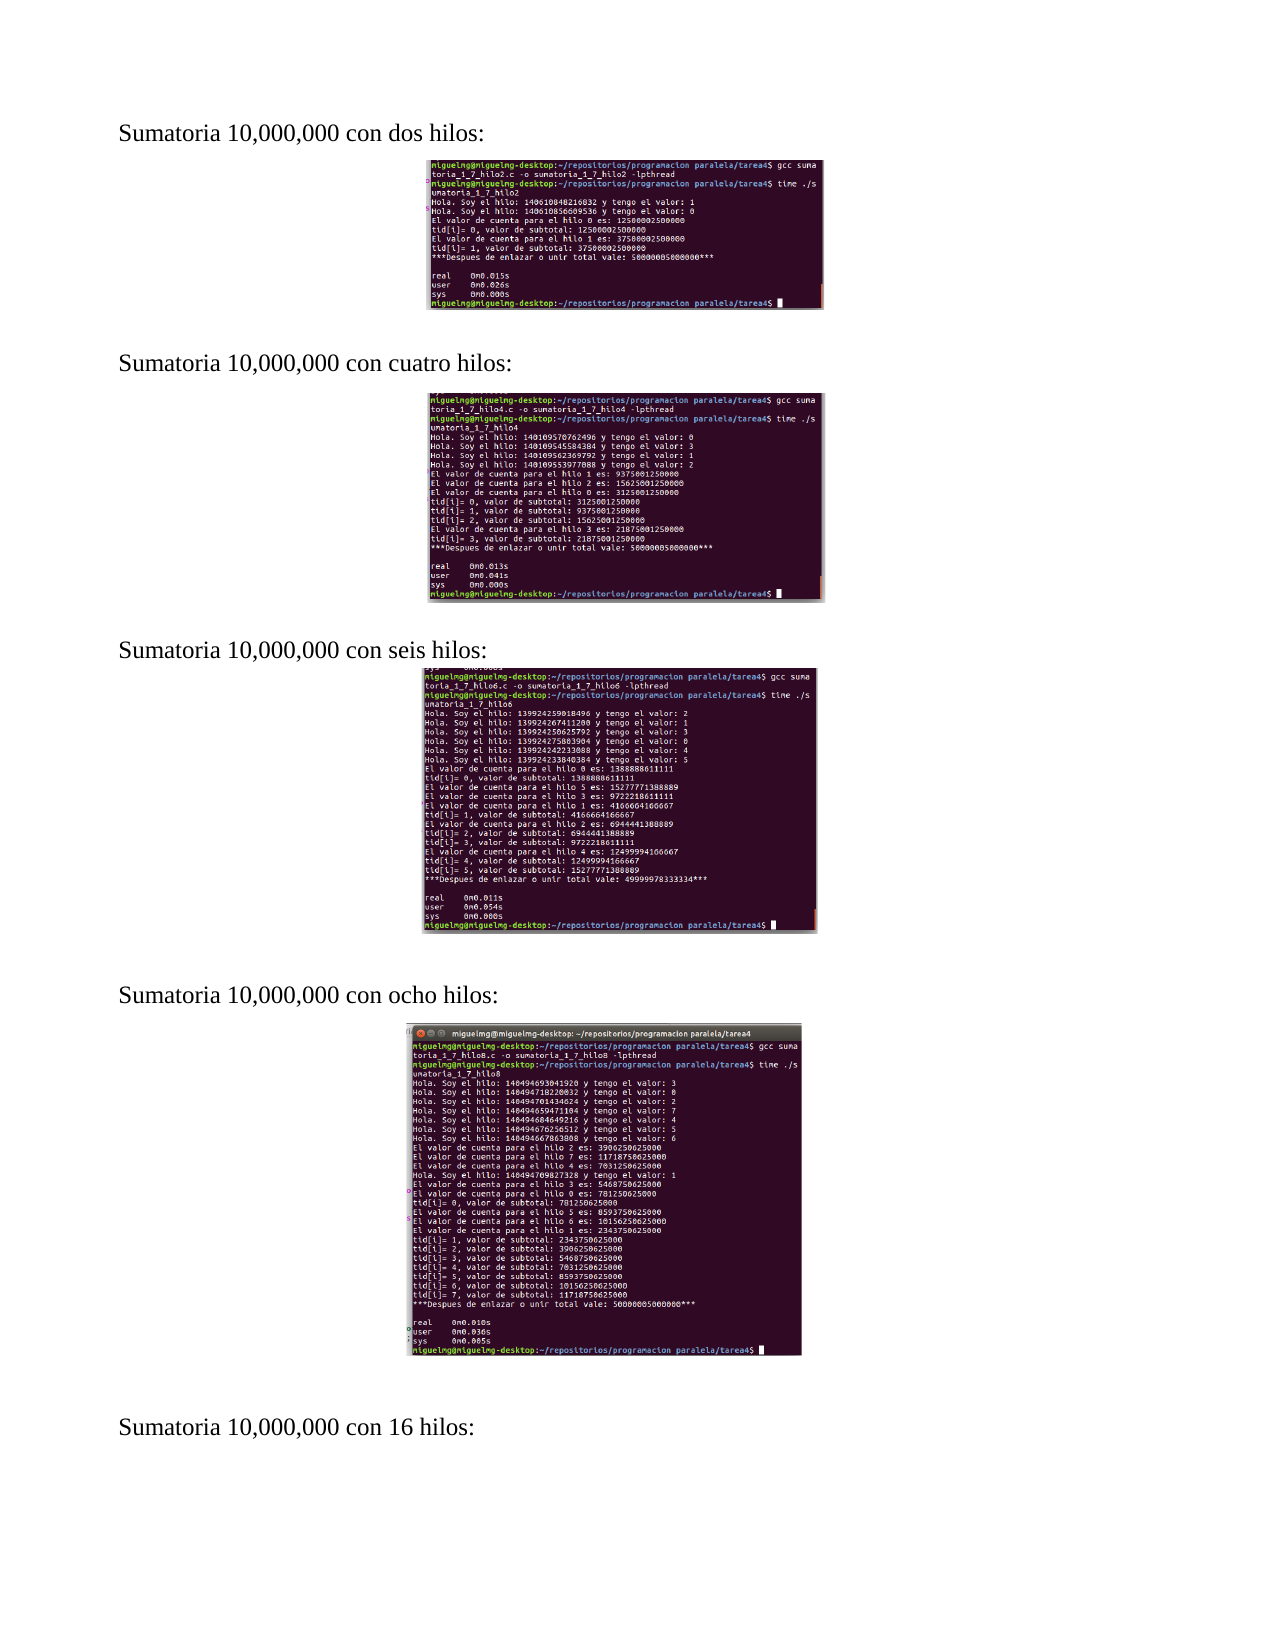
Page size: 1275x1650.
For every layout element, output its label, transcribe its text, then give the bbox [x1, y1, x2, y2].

text Sumatoria 10,000,000 con 16 hilos: [118, 1412, 1157, 1441]
text Sumatoria 10,000,000 con ocho hilos: [118, 981, 1157, 1009]
picture [426, 160, 729, 310]
picture [406, 1023, 703, 1356]
text Sumatoria 10,000,000 con seis hilos: [118, 636, 1157, 664]
picture [423, 668, 723, 934]
picture [428, 393, 732, 603]
text Sumatoria 10,000,000 con dos hilos: [118, 118, 1157, 147]
text Sumatoria 10,000,000 con cuatro hilos: [118, 348, 1157, 377]
